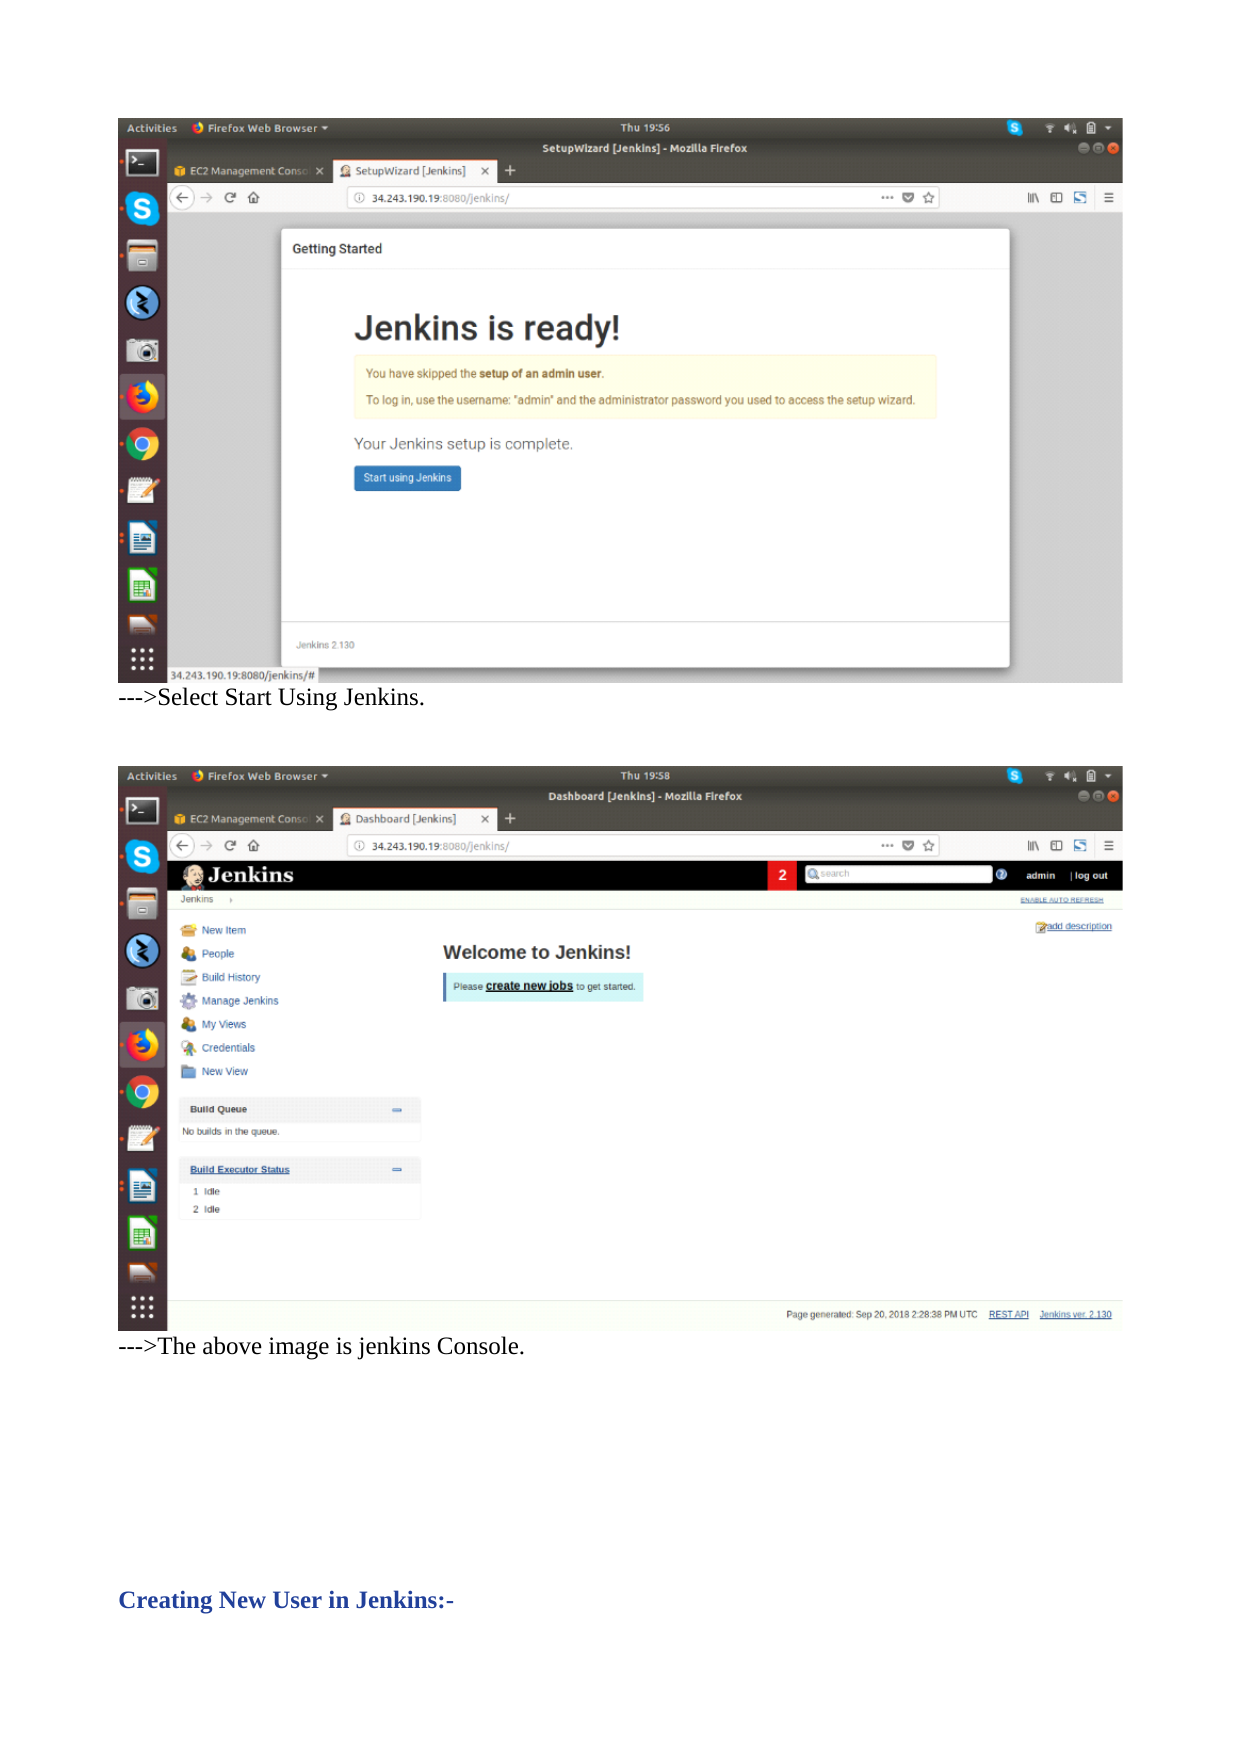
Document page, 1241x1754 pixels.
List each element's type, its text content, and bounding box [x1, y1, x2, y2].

text --->Select Start Using Jenkins. [118, 683, 1122, 711]
text --->The above image is jenkins Console. [118, 1331, 1122, 1360]
text Creating New User in Jenkins:- [118, 1585, 1122, 1613]
